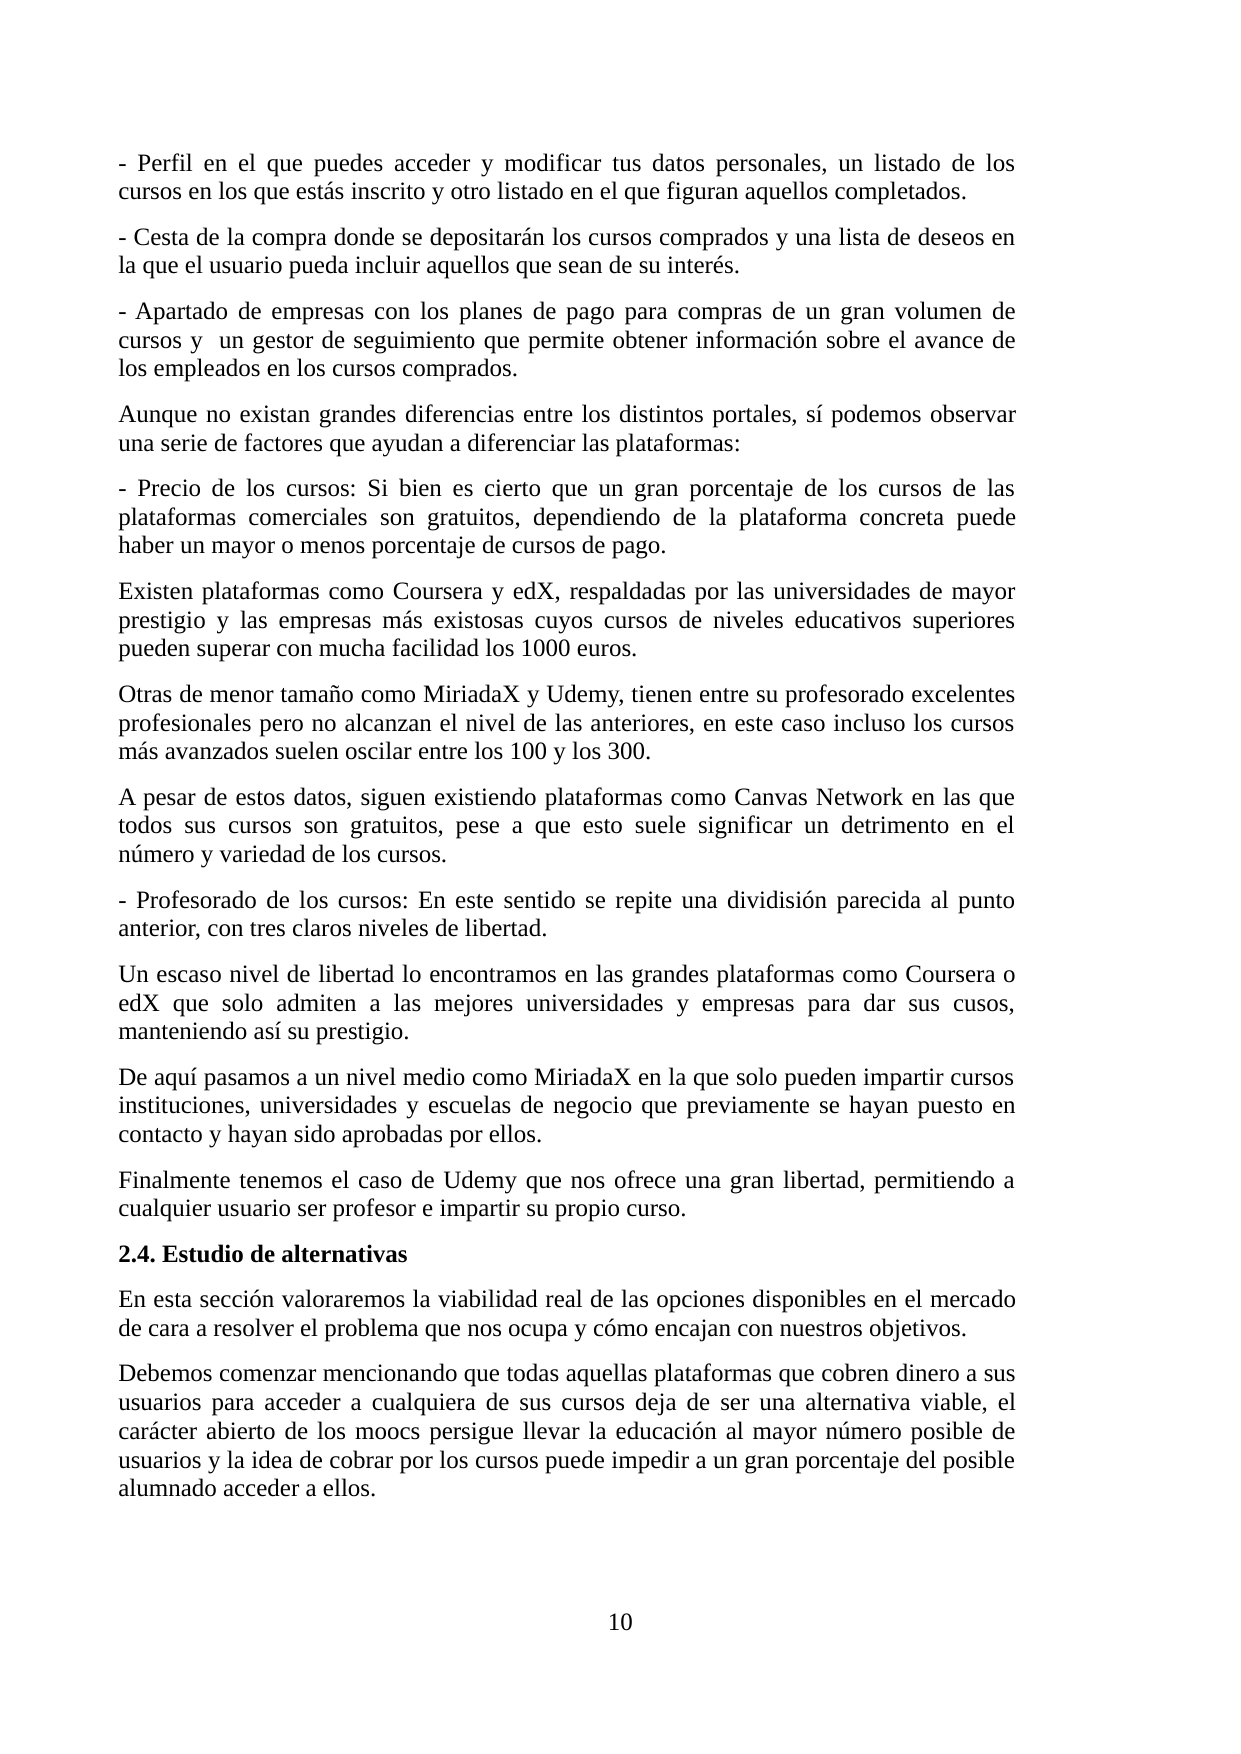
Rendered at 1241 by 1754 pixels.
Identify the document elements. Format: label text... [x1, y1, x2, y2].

text 2.4. Estudio de alternativas [118, 1239, 1017, 1268]
text - Precio de los cursos: Si bien es cierto que un gran porcentaje de los cursos de las plataformas comerciales son gratuitos, dependiendo de la plataforma concreta puede haber un mayor o menos porcentaje de cursos de pago. [118, 473, 1017, 559]
text Existen plataformas como Coursera y edX, respaldadas por las universidades de mayor prestigio y las empresas más existosas cuyos cursos de niveles educativos superiores pueden superar con mucha facilidad los 1000 euros. [118, 576, 1017, 662]
text - Profesorado de los cursos: En este sentido se repite una dividisión parecida al punto anterior, con tres claros niveles de libertad. [118, 885, 1017, 942]
text - Apartado de empresas con los planes de pago para compras de un gran volumen de cursos y un gestor de seguimiento que permite obtener información sobre el avance de los empleados en los cursos comprados. [118, 296, 1017, 382]
text - Perfil en el que puedes acceder y modificar tus datos personales, un listado de los cursos en los que estás inscrito y otro listado en el que figuran aquellos completados. [118, 148, 1017, 205]
text En esta sección valoraremos la viabilidad real de las opciones disponibles en el mercado de cara a resolver el problema que nos ocupa y cómo encajan con nuestros objetivos. [118, 1284, 1017, 1342]
text A pesar de estos datos, siguen existiendo plataformas como Canvas Network en las que todos sus cursos son gratuitos, pese a que esto suele significar un detrimento en el número y variedad de los cursos. [118, 782, 1017, 868]
text Finalmente tenemos el caso de Udemy que nos ofrece una gran libertad, permitiendo a cualquier usuario ser profesor e impartir su propio curso. [118, 1165, 1017, 1222]
text Debemos comenzar mencionando que todas aquellas plataformas que cobren dinero a sus usuarios para acceder a cualquiera de sus cursos deja de ser una alternativa viable, el carácter abierto de los moocs persigue llevar la educación al mayor número posible de usuarios y la idea de cobrar por los cursos puede impedir a un gran porcentaje del posible alumnado acceder a ellos. [118, 1358, 1017, 1502]
text Otras de menor tamaño como MiriadaX y Udemy, tienen entre su profesorado excelentes profesionales pero no alcanzan el nivel de las anteriores, en este caso incluso los cursos más avanzados suelen oscilar entre los 100 y los 300. [118, 679, 1017, 765]
text De aquí pasamos a un nivel medio como MiriadaX en la que solo pueden impartir cursos instituciones, universidades y escuelas de negocio que previamente se hayan puesto en contacto y hayan sido aprobadas por ellos. [118, 1062, 1017, 1148]
text Aunque no existan grandes diferencias entre los distintos portales, sí podemos observar una serie de factores que ayudan a diferenciar las plataformas: [118, 399, 1017, 456]
text Un escaso nivel de libertad lo encontramos en las grandes plataformas como Coursera o edX que solo admiten a las mejores universidades y empresas para dar sus cusos, manteniendo así su prestigio. [118, 959, 1017, 1045]
text - Cesta de la compra donde se depositarán los cursos comprados y una lista de deseos en la que el usuario pueda incluir aquellos que sean de su interés. [118, 222, 1017, 279]
